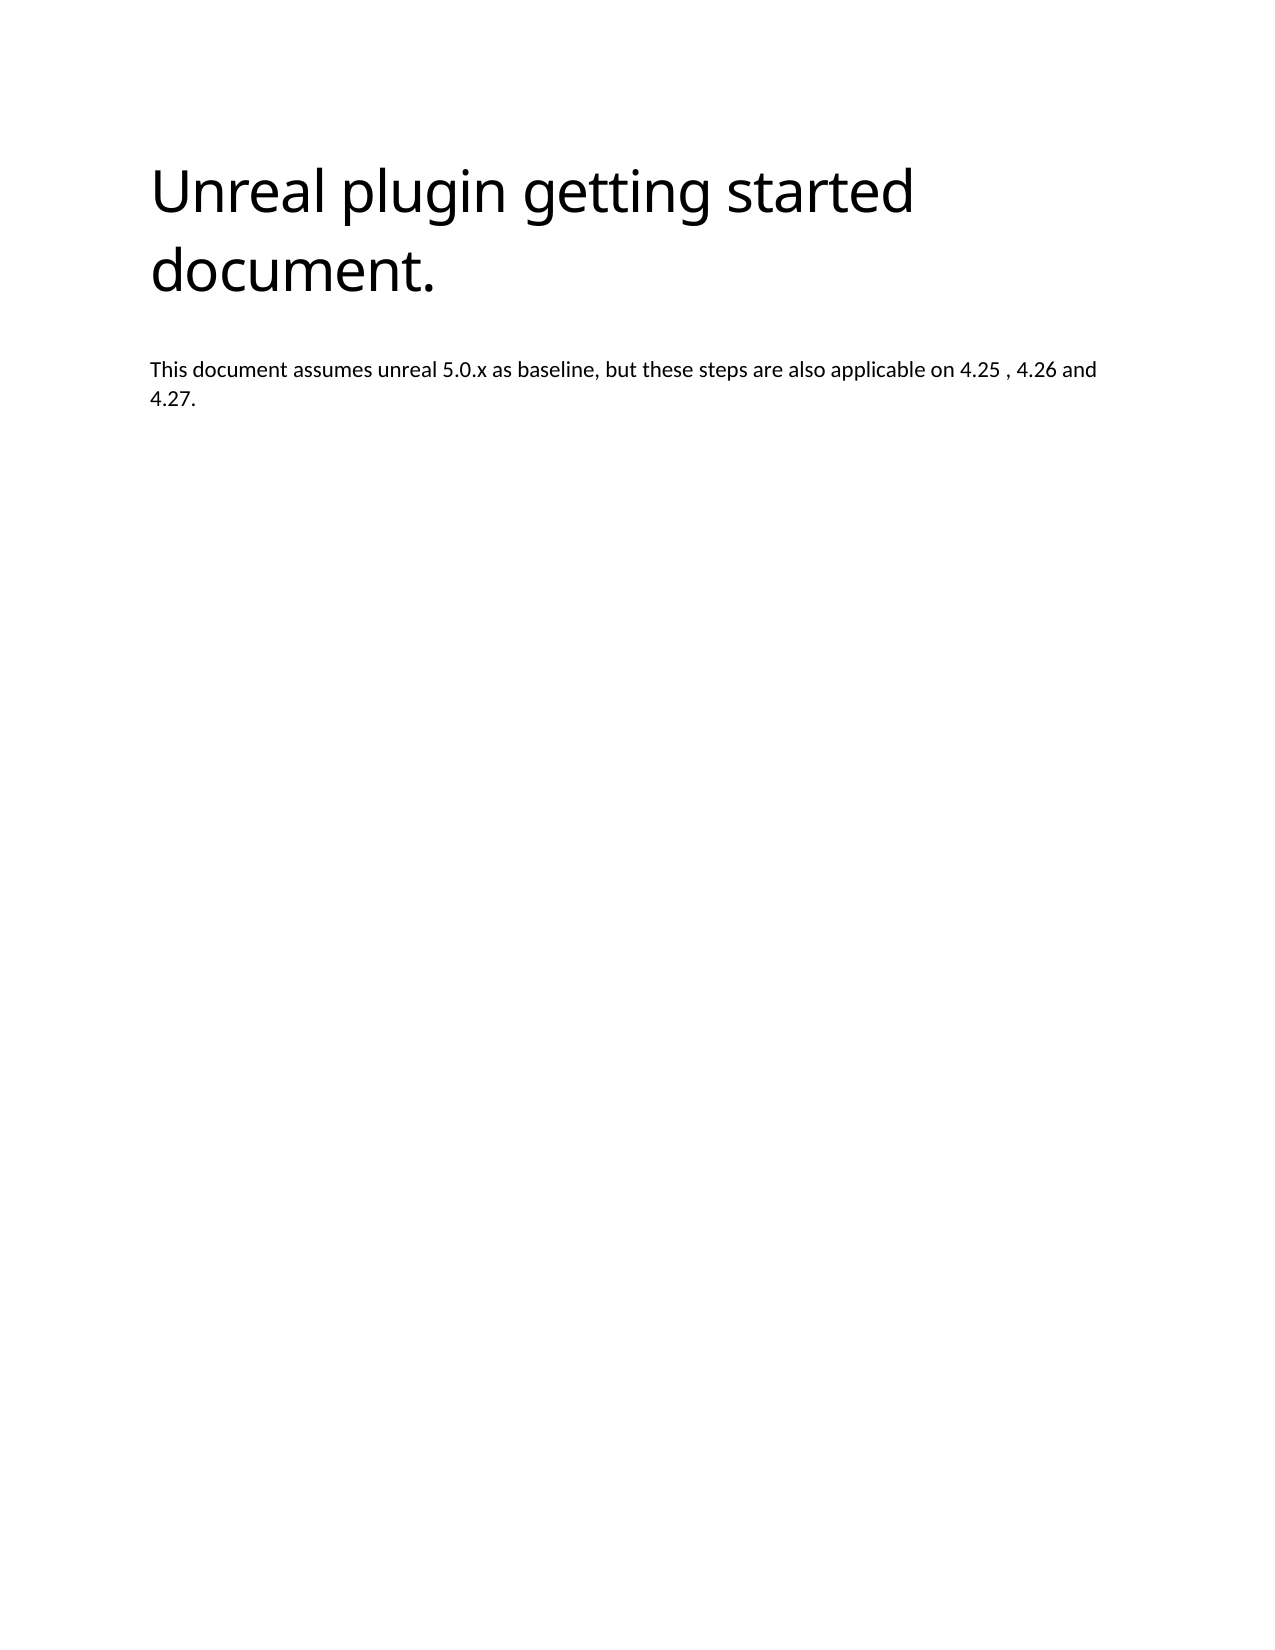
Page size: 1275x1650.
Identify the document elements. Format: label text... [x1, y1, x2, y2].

title Unreal plugin getting started document. [150, 150, 1125, 309]
text This document assumes unreal 5.0.x as baseline, but these steps are also applicable on 4.25 , 4.26 and 4.27. [150, 355, 1125, 412]
